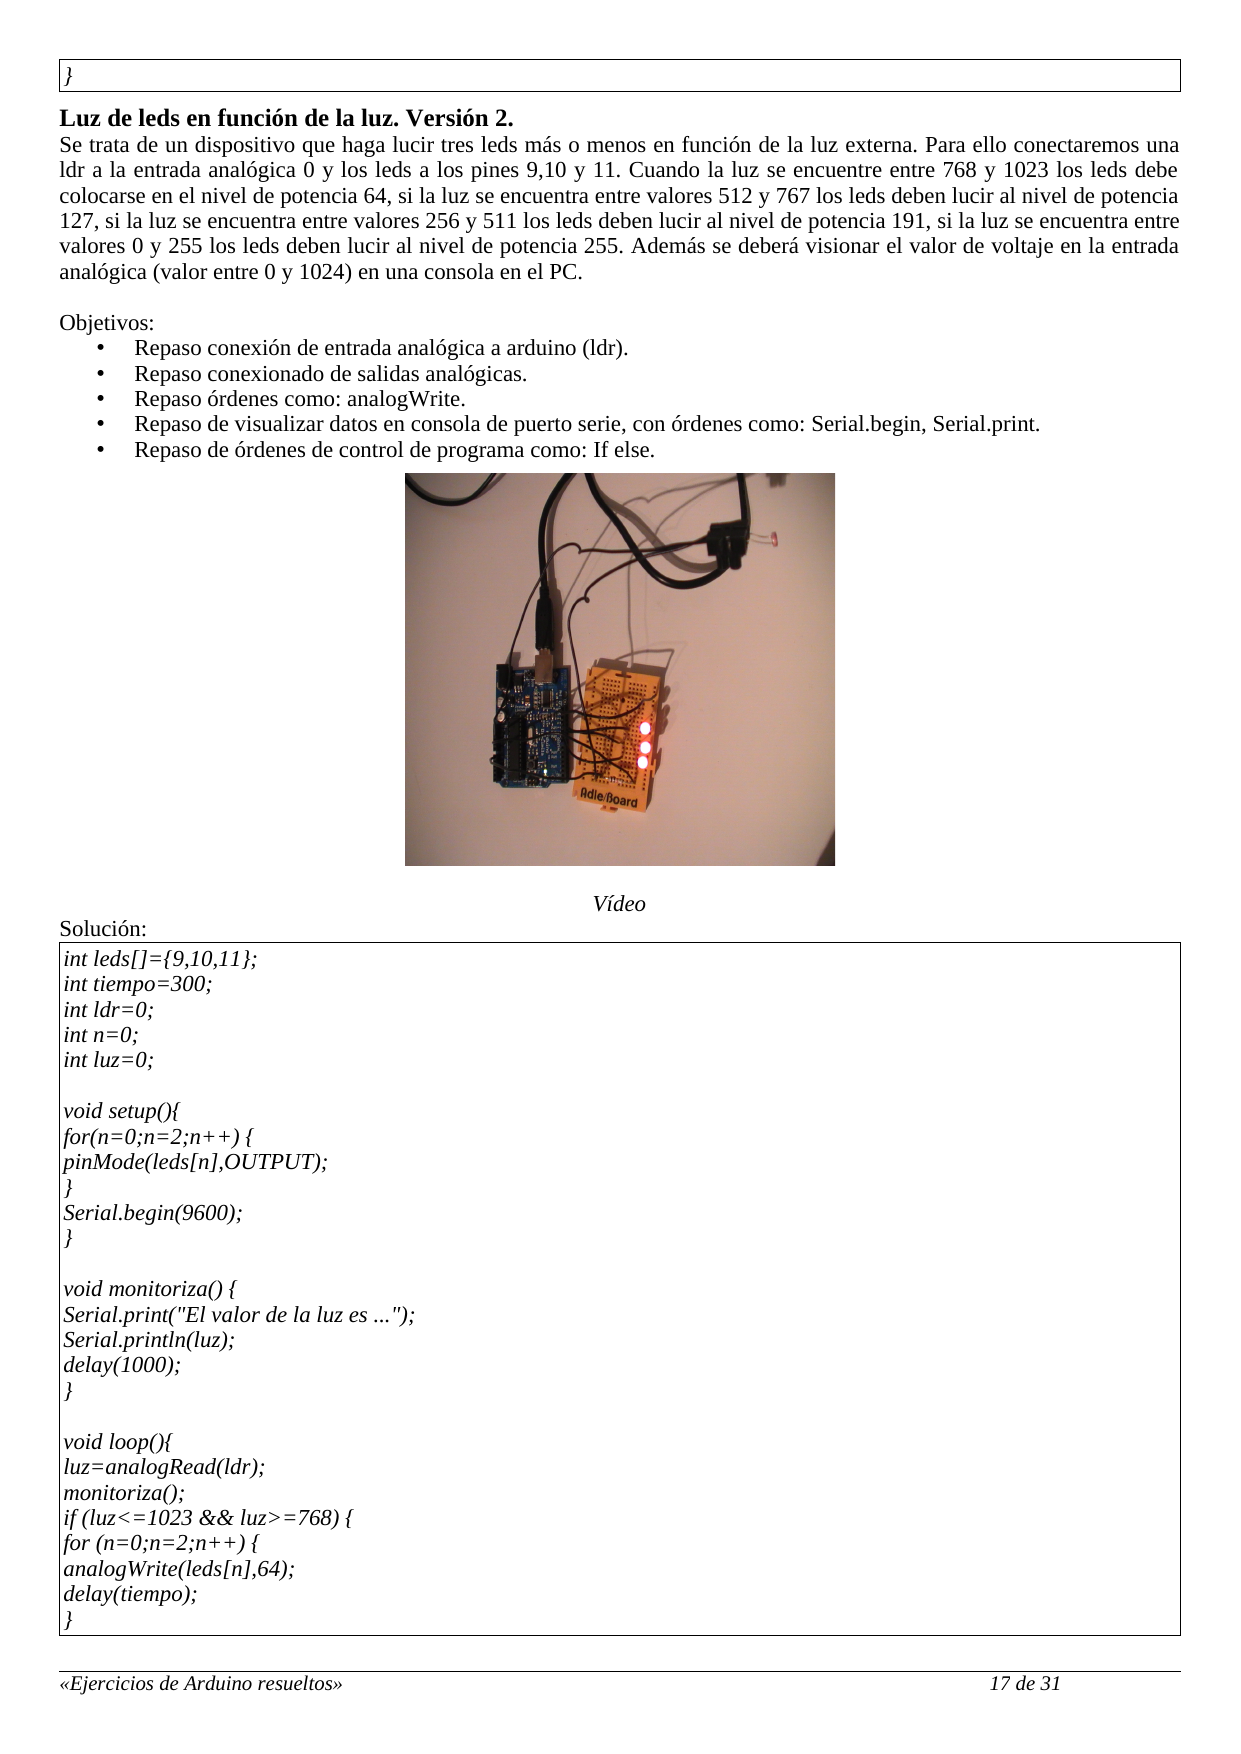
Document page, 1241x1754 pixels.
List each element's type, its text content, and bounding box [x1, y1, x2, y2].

list Repaso de visualizar datos en consola de puerto serie, con órdenes como: Serial.begin, Serial.print. [1042, 411, 1181, 437]
text luz=analogRead(ldr); [176, 1450, 1180, 1476]
text pinMode(leds[n],OUTPUT); [256, 1145, 1180, 1171]
text delay(1000); [60, 1348, 1180, 1374]
text void monitoriza() { [60, 1272, 1180, 1298]
text Solución: [147, 916, 1181, 942]
text Objetivos: [160, 310, 1181, 335]
picture [405, 473, 836, 866]
text Serial.begin(9600); [74, 1196, 1180, 1221]
text } [74, 1221, 1180, 1247]
text } [74, 1374, 1180, 1399]
text } [60, 1603, 1180, 1635]
text monitoriza(); [60, 1476, 1180, 1501]
text Luz de leds en función de la luz. Versión 2. [514, 104, 1181, 132]
text } [60, 60, 1180, 91]
list Repaso órdenes como: analogWrite. [466, 386, 1181, 411]
text int n=0; [141, 1018, 1180, 1043]
text Serial.println(luz); [238, 1323, 1180, 1348]
list Repaso órdenes como: analogWrite. [97, 386, 134, 411]
text int leds[]={9,10,11}; [60, 943, 1180, 967]
text int luz=0; [60, 1043, 1180, 1069]
text } [60, 1171, 1180, 1196]
text for(n=0;n=2;n++) { [183, 1120, 1180, 1145]
text Se trata de un dispositivo que haga lucir tres leds más o menos en función de la luz externa. Para ello conectaremos una ldr a la entrada analógica 0 y los leds a los pines 9,10 y 11. Cuando la luz se encuentre entre 768 y 1023 los leds debe colocarse en el nivel de potencia 64, si la luz se encuentra entre valores 512 y 767 los leds deben lucir al nivel de potencia 127, si la luz se encuentra entre valores 256 y 511 los leds deben lucir al nivel de potencia 191, si la luz se encuentra entre valores 0 y 255 los leds deben lucir al nivel de potencia 255. Además se deberá visionar el valor de voltaje en la entrada analógica (valor entre 0 y 1024) en una consola en el PC. [583, 259, 1181, 284]
text delay(tiempo); [200, 1577, 1180, 1603]
text if (luz<=1023 && luz>=768) { [187, 1501, 1180, 1526]
list Repaso conexionado de salidas analógicas. [528, 361, 1181, 386]
list Repaso conexionado de salidas analógicas. [97, 361, 134, 386]
text void setup(){ [60, 1094, 1180, 1120]
text Serial.print("El valor de la luz es ..."); [240, 1298, 1180, 1323]
text Vídeo [648, 891, 1181, 916]
list Repaso de órdenes de control de programa como: If else. [656, 437, 1181, 462]
text void loop(){ [60, 1425, 1180, 1450]
text int tiempo=300; [215, 967, 1180, 993]
text Vídeo [59, 891, 593, 916]
text for (n=0;n=2;n++) { [262, 1526, 1180, 1552]
text int ldr=0; [156, 993, 1180, 1018]
text analogWrite(leds[n],64); [262, 1552, 1180, 1577]
list Repaso conexión de entrada analógica a arduino (ldr). [629, 335, 1181, 361]
